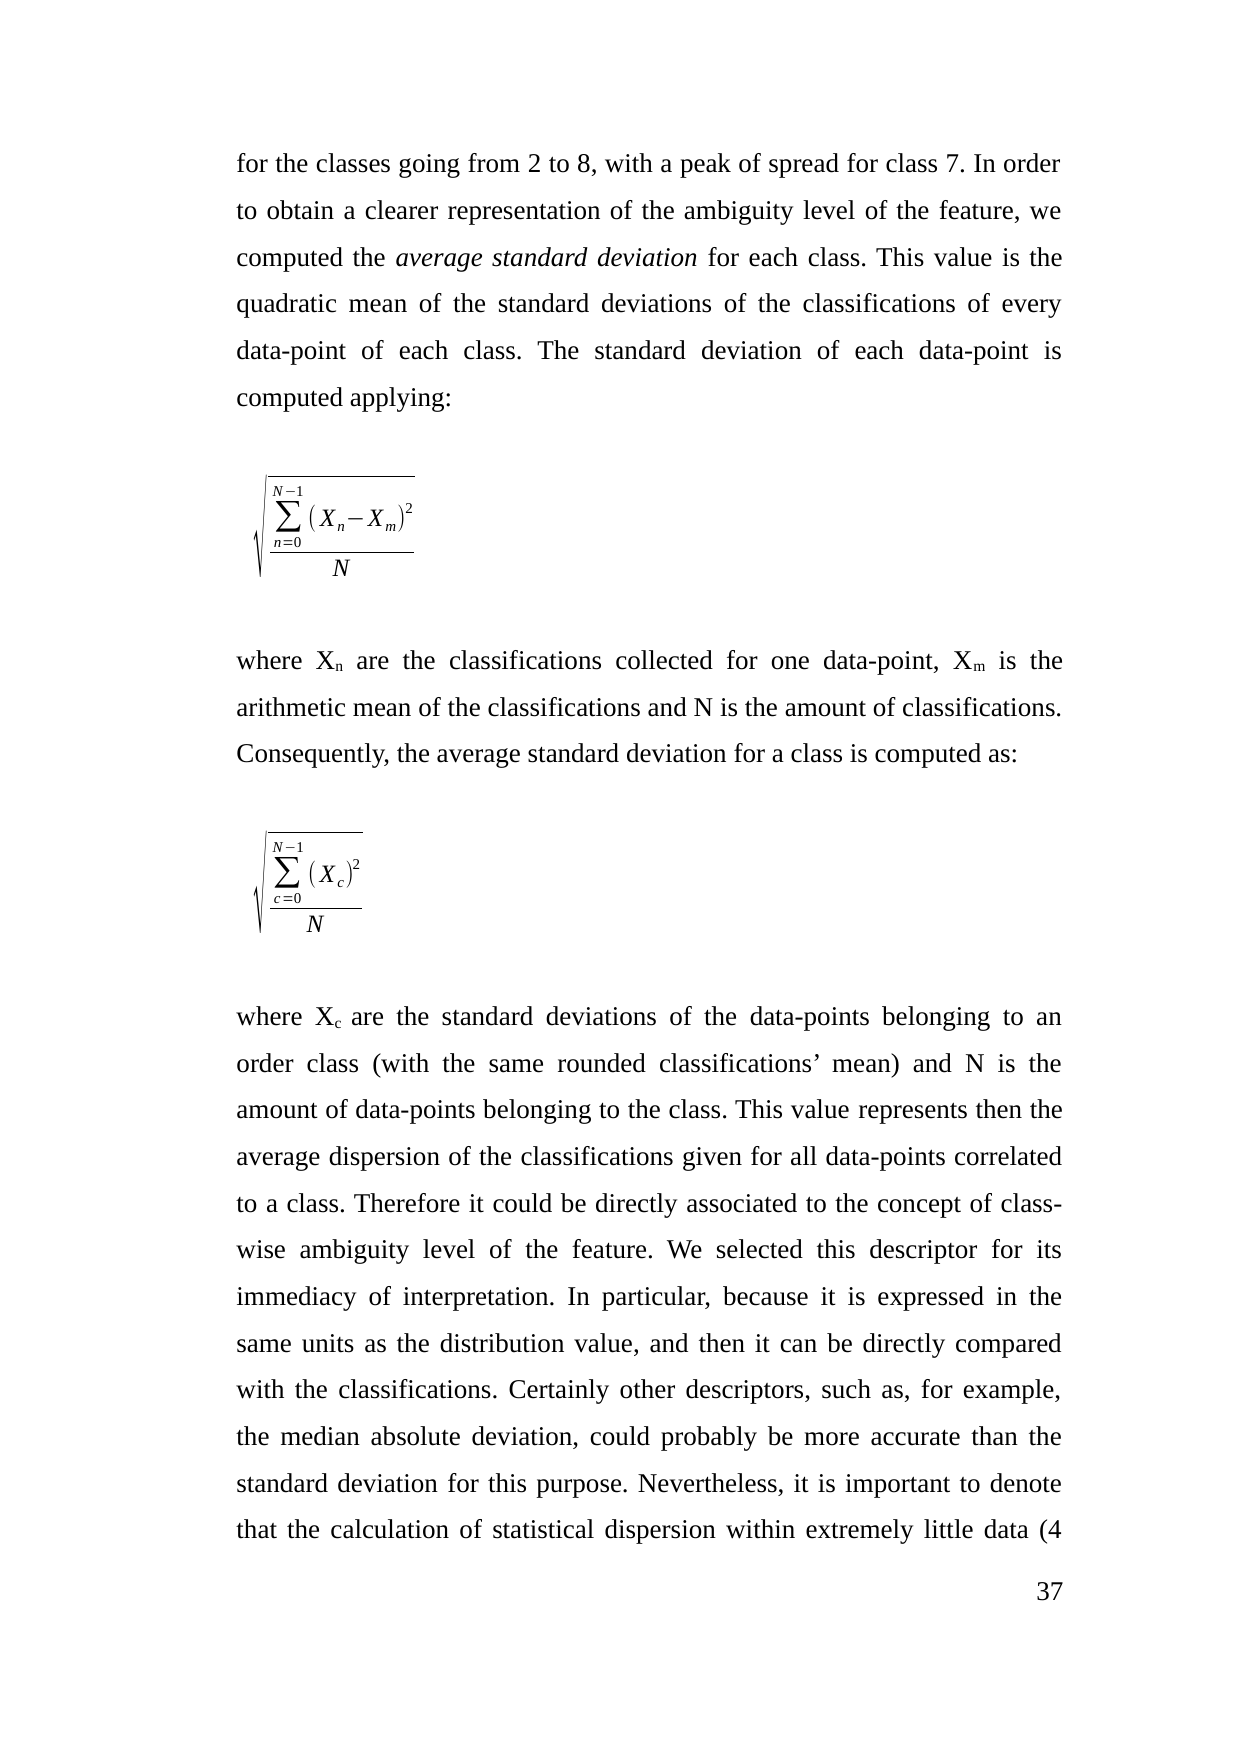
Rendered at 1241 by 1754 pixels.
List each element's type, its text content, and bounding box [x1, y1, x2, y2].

text where Xn are the classifications collected for one data-point, Xm is the arithmetic mean of the classifications and N is the amount of classifications. Consequently, the average standard deviation for a class is computed as: [236, 644, 1063, 768]
text where Xc are the standard deviations of the data-points belonging to an order class (with the same rounded classifications’ mean) and N is the amount of data-points belonging to the class. This value represents then the average dispersion of the classifications given for all data-points correlated to a class. Therefore it could be directly associated to the concept of class-wise ambiguity level of the feature. We selected this descriptor for its immediacy of interpretation. In particular, because it is expressed in the same units as the distribution value, and then it can be directly compared with the classifications. Certainly other descriptors, such as, for example, the median absolute deviation, could probably be more accurate than the standard deviation for this purpose. Nevertheless, it is important to denote that the calculation of statistical dispersion within extremely little data (4 [236, 1000, 1063, 1545]
text for the classes going from 2 to 8, with a peak of spread for class 7. In order to obtain a clearer representation of the ambiguity level of the feature, we computed the average standard deviation for each class. This value is the quadratic mean of the standard deviations of the classifications of every data-point of each class. The standard deviation of each data-point is computed applying: [236, 148, 1063, 412]
